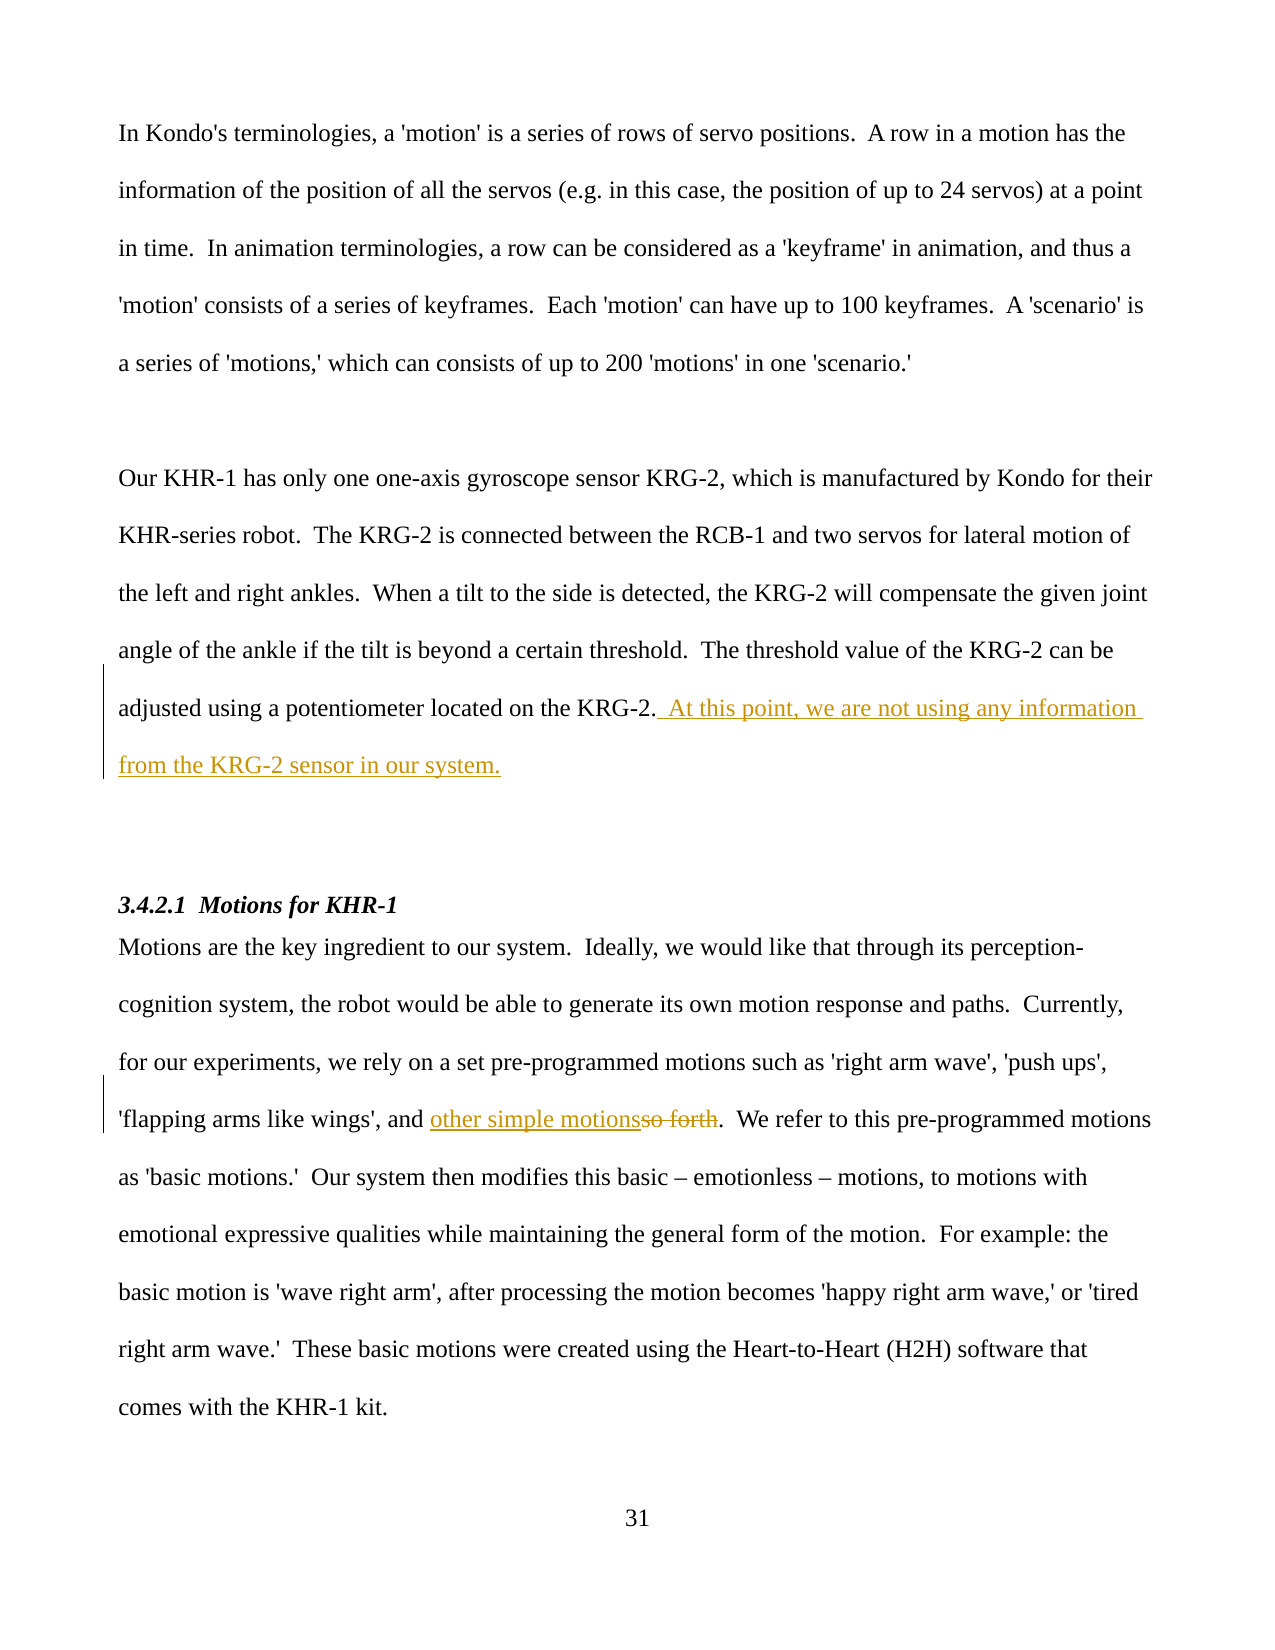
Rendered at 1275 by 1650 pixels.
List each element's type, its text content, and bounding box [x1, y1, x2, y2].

text Our KHR-1 has only one one-axis gyroscope sensor KRG-2, which is manufactured by Kondo for their KHR-series robot. The KRG-2 is connected between the RCB-1 and two servos for lateral motion of the left and right ankles. When a tilt to the side is detected, the KRG-2 will compensate the given joint angle of the ankle if the tilt is beyond a certain threshold. The threshold value of the KRG-2 can be adjusted using a potentiometer located on the KRG-2. At this point, we are not using any information from the KRG-2 sensor in our system. [118, 463, 1157, 779]
text Motions are the key ingredient to our system. Ideally, we would like that through its perception-cognition system, the robot would be able to generate its own motion response and paths. Currently, for our experiments, we rely on a set pre-programmed motions such as 'right arm wave', 'push ups', 'flapping arms like wings', and other simple motions. We refer to this pre-programmed motions as 'basic motions.' Our system then modifies this basic – emotionless – motions, to motions with emotional expressive qualities while maintaining the general form of the motion. For example: the basic motion is 'wave right arm', after processing the motion becomes 'happy right arm wave,' or 'tired right arm wave.' These basic motions were created using the Heart-to-Heart (H2H) software that comes with the KHR-1 kit. [118, 932, 1157, 1420]
text In Kondo's terminologies, a 'motion' is a series of rows of servo positions. A row in a motion has the information of the position of all the servos (e.g. in this case, the position of up to 24 servos) at a point in time. In animation terminologies, a row can be considered as a 'keyframe' in animation, and thus a 'motion' consists of a series of keyframes. Each 'motion' can have up to 100 keyframes. A 'scenario' is a series of 'motions,' which can consists of up to 200 'motions' in one 'scenario.' [118, 118, 1157, 377]
subtitle 3.4.2.1 Motions for KHR-1 [118, 891, 1157, 919]
